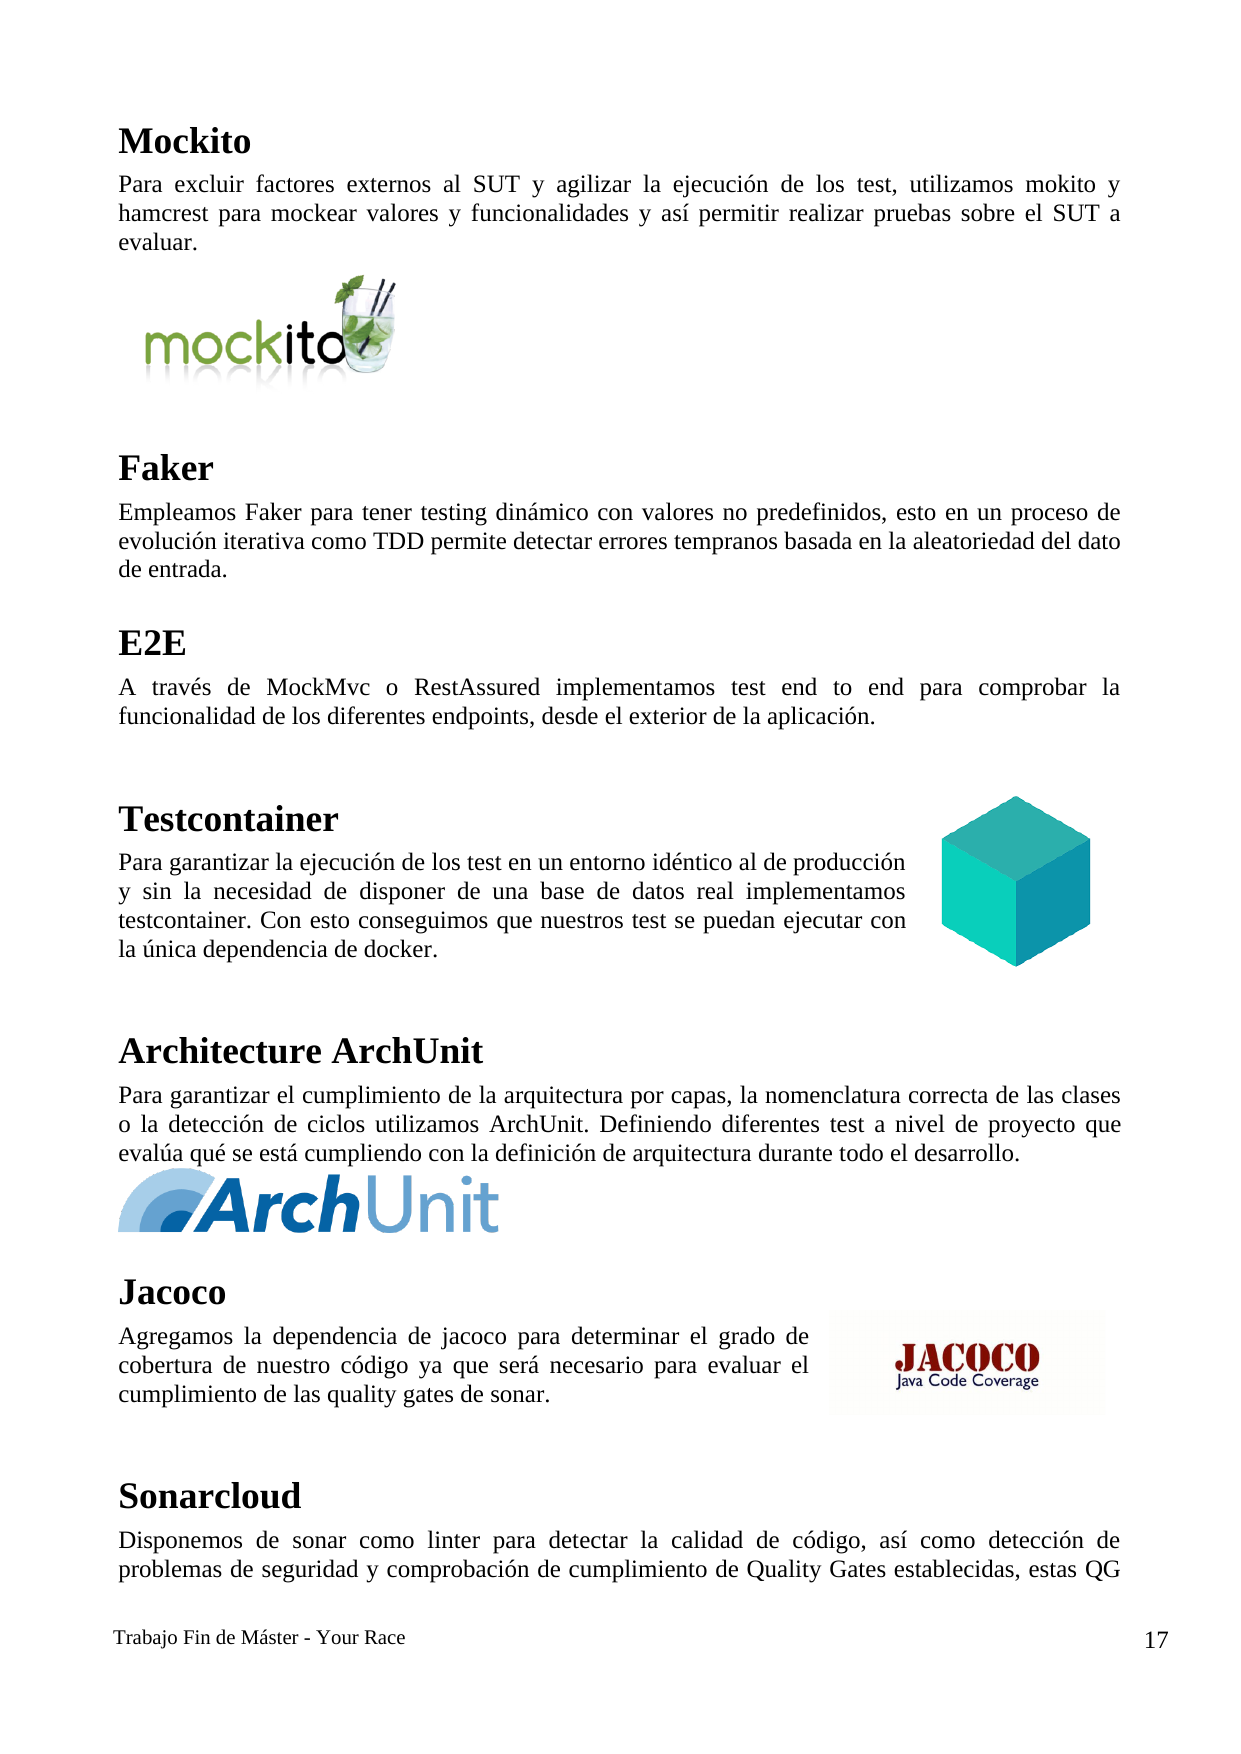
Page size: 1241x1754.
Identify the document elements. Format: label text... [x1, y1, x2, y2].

text Para garantizar la ejecución de los test en un entorno idéntico al de producción y sin la necesidad de disponer de una base de datos real implementamos testcontainer. Con esto conseguimos que nuestros test se puedan ejecutar con la única dependencia de docker. [118, 847, 926, 962]
subtitle Jacoco [118, 1270, 1122, 1313]
picture [926, 778, 1106, 984]
subtitle Architecture ArchUnit [118, 1029, 1122, 1072]
picture [118, 255, 423, 409]
text A través de MockMvc o RestAssured implementamos test end to end para comprobar la funcionalidad de los diferentes endpoints, desde el exterior de la aplicación. [118, 672, 1122, 730]
subtitle Mockito [118, 118, 1122, 161]
subtitle Testcontainer [118, 796, 926, 839]
text Empleamos Faker para tener testing dinámico con valores no predefinidos, esto en un proceso de evolución iterativa como TDD permite detectar errores tempranos basada en la aleatoriedad del dato de entrada. [118, 497, 1122, 583]
picture [829, 1310, 1106, 1415]
text Agregamos la dependencia de jacoco para determinar el grado de cobertura de nuestro código ya que será necesario para evaluar el cumplimiento de las quality gates de sonar. [118, 1321, 829, 1407]
subtitle E2E [118, 621, 1122, 664]
text Disponemos de sonar como linter para detectar la calidad de código, así como detección de problemas de seguridad y comprobación de cumplimiento de Quality Gates establecidas, estas QG [118, 1525, 1122, 1583]
subtitle Faker [118, 446, 1122, 489]
text Para excluir factores externos al SUT y agilizar la ejecución de los test, utilizamos mokito y hamcrest para mockear valores y funcionalidades y así permitir realizar pruebas sobre el SUT a evaluar. [118, 169, 1122, 256]
subtitle Sonarcloud [118, 1474, 1122, 1517]
subtitle [1106, 796, 1122, 839]
picture [118, 1166, 500, 1233]
text Para garantizar el cumplimiento de la arquitectura por capas, la nomenclatura correcta de las clases o la detección de ciclos utilizamos ArchUnit. Definiendo diferentes test a nivel de proyecto que evalúa qué se está cumpliendo con la definición de arquitectura durante todo el desarrollo. [118, 1080, 1122, 1166]
